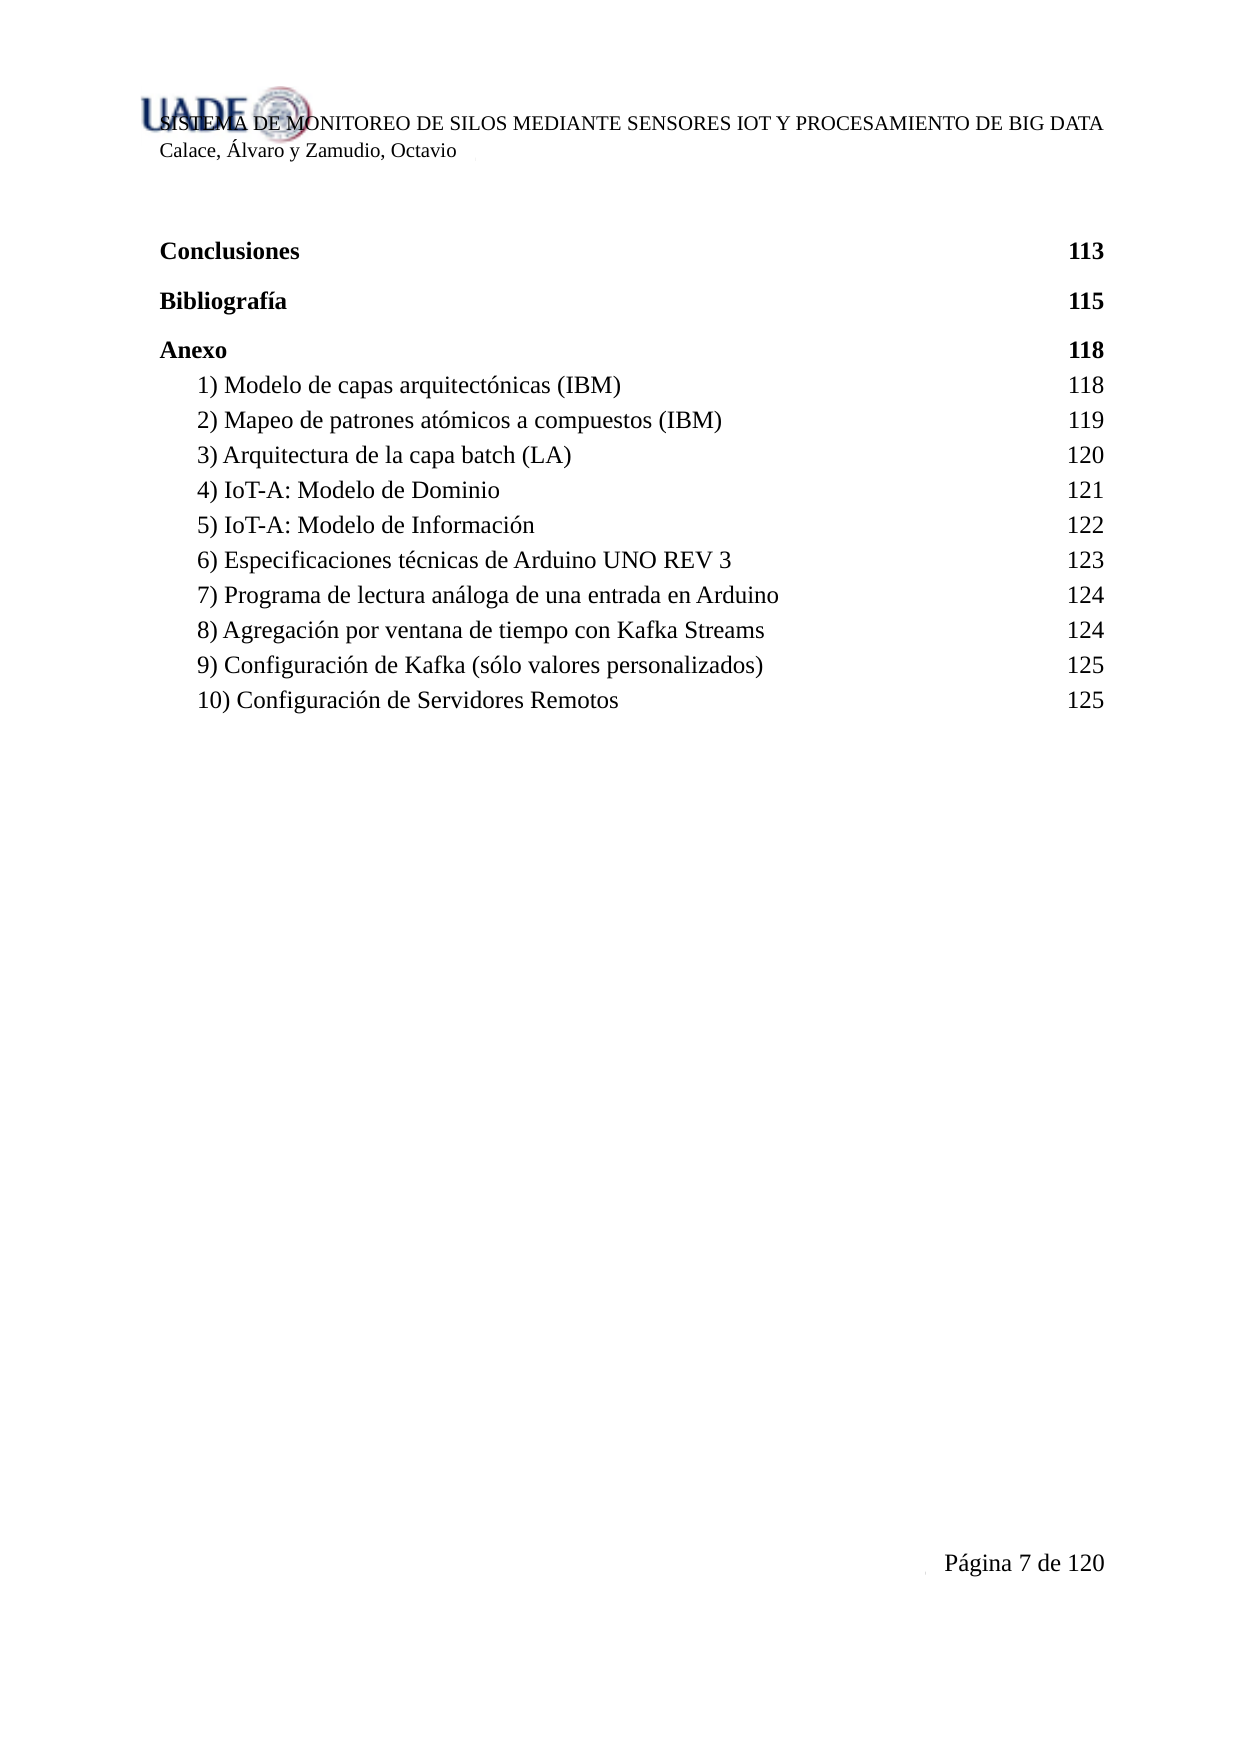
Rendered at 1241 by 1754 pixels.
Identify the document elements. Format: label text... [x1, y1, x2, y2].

text Anexo 118 [159, 335, 1104, 364]
text 2) Mapeo de patrones atómicos a compuestos (IBM) 119 [197, 405, 1104, 434]
text 3) Arquitectura de la capa batch (LA) 120 [197, 440, 1104, 469]
text 9) Configuración de Kafka (sólo valores personalizados) 125 [197, 650, 1104, 679]
text 1) Modelo de capas arquitectónicas (IBM) 118 [197, 370, 1104, 399]
text 5) IoT-A: Modelo de Información 122 [197, 510, 1104, 539]
text 7) Programa de lectura análoga de una entrada en Arduino 124 [197, 580, 1104, 609]
text Bibliografía 115 [159, 286, 1104, 314]
text 10) Configuración de Servidores Remotos 125 [197, 685, 1104, 714]
text Conclusiones 113 [159, 236, 1104, 265]
picture [140, 86, 314, 146]
text 8) Agregación por ventana de tiempo con Kafka Streams 124 [197, 615, 1104, 644]
text 4) IoT-A: Modelo de Dominio 121 [197, 475, 1104, 504]
text 6) Especificaciones técnicas de Arduino UNO REV 3 123 [197, 545, 1104, 574]
